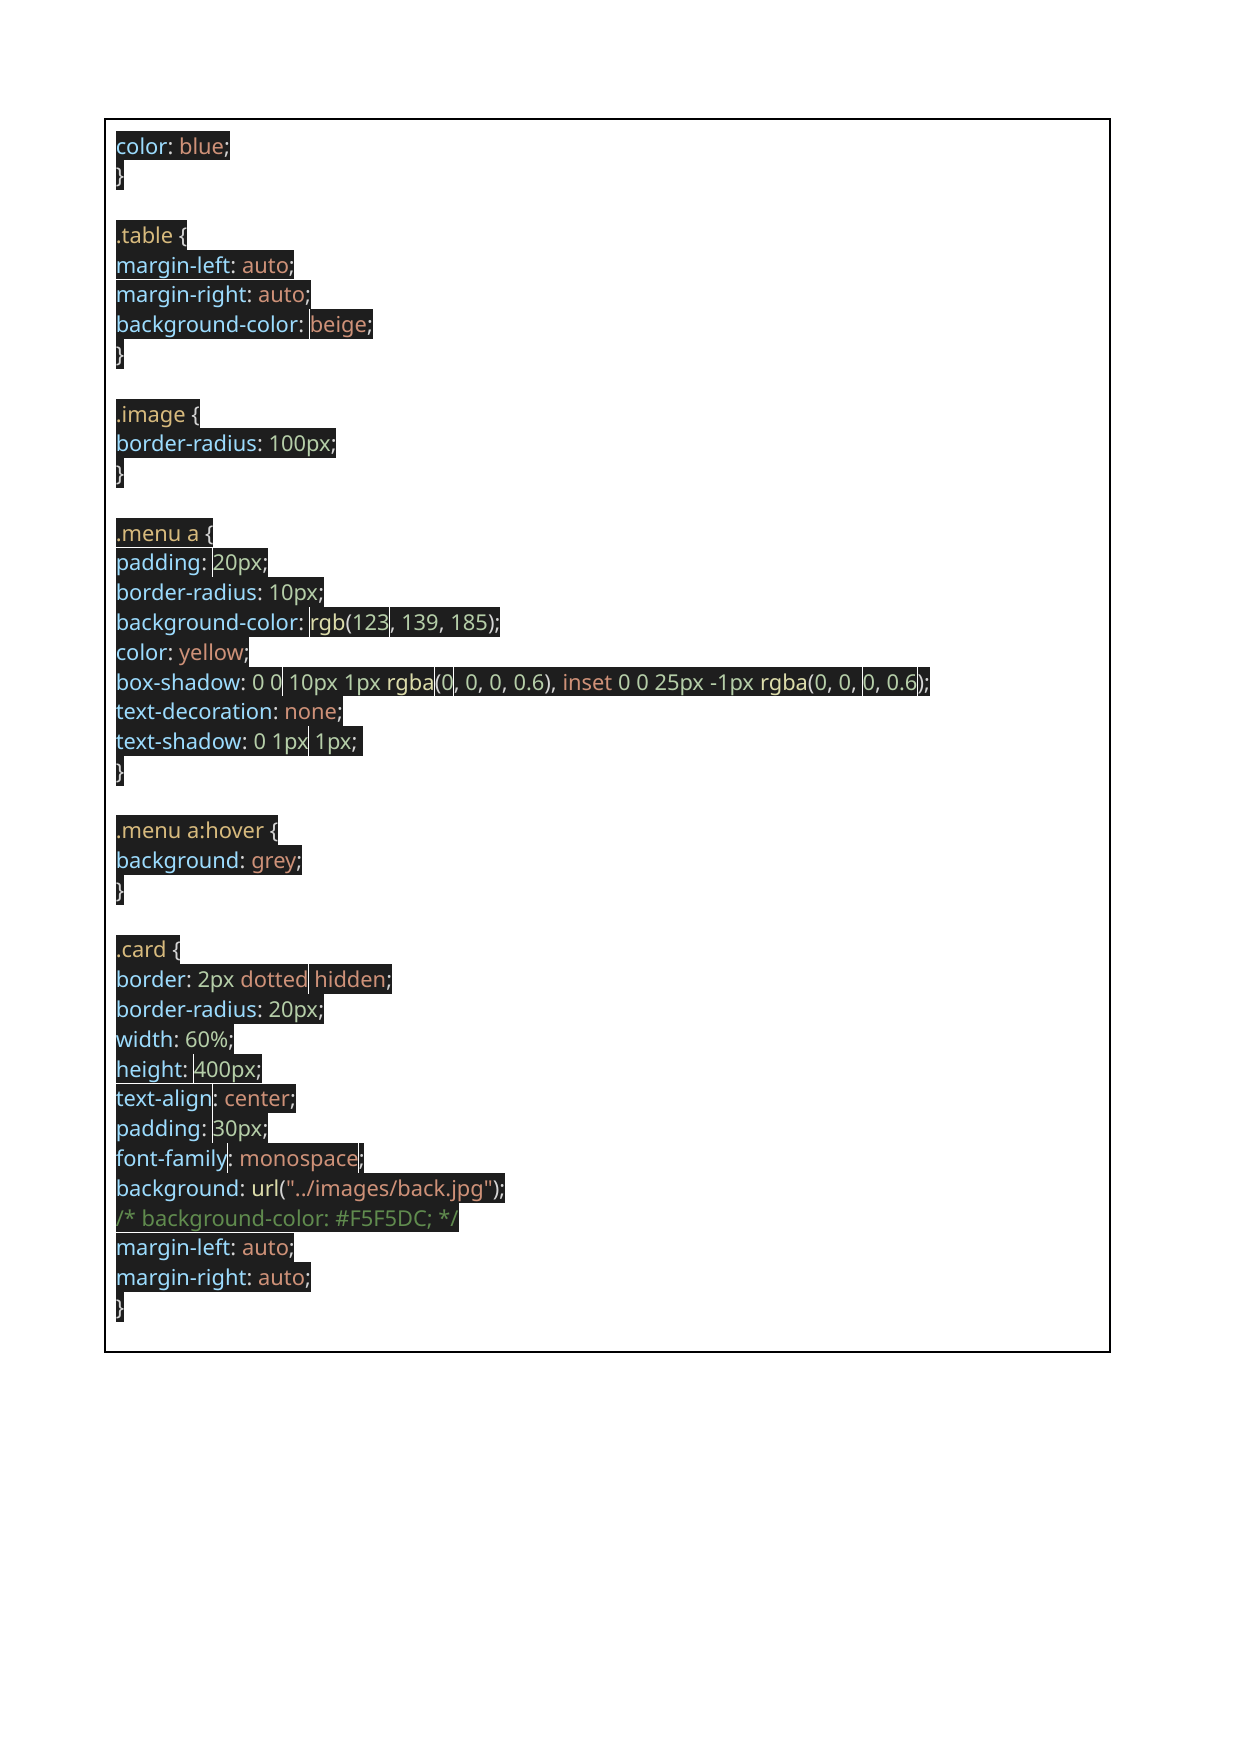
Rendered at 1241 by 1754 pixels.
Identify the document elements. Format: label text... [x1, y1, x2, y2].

table_cell color: blue; } .table { margin-left: auto; margin-right: auto; background-color: beige; } .image { border-radius: 100px; } .menu a { padding: 20px; border-radius: 10px; background-color: rgb(123, 139, 185); color: yellow; box-shadow: 0 0 10px 1px rgba(0, 0, 0, 0.6), inset 0 0 25px -1px rgba(0, 0, 0, 0.6); text-decoration: none; text-shadow: 0 1px 1px; } .menu a:hover { background: grey; } .card { border: 2px dotted hidden; border-radius: 20px; width: 60%; height: 400px; text-align: center; padding: 30px; font-family: monospace; background: url("../images/back.jpg"); /* background-color: #F5F5DC; */ margin-left: auto; margin-right: auto; } [106, 120, 1109, 1351]
